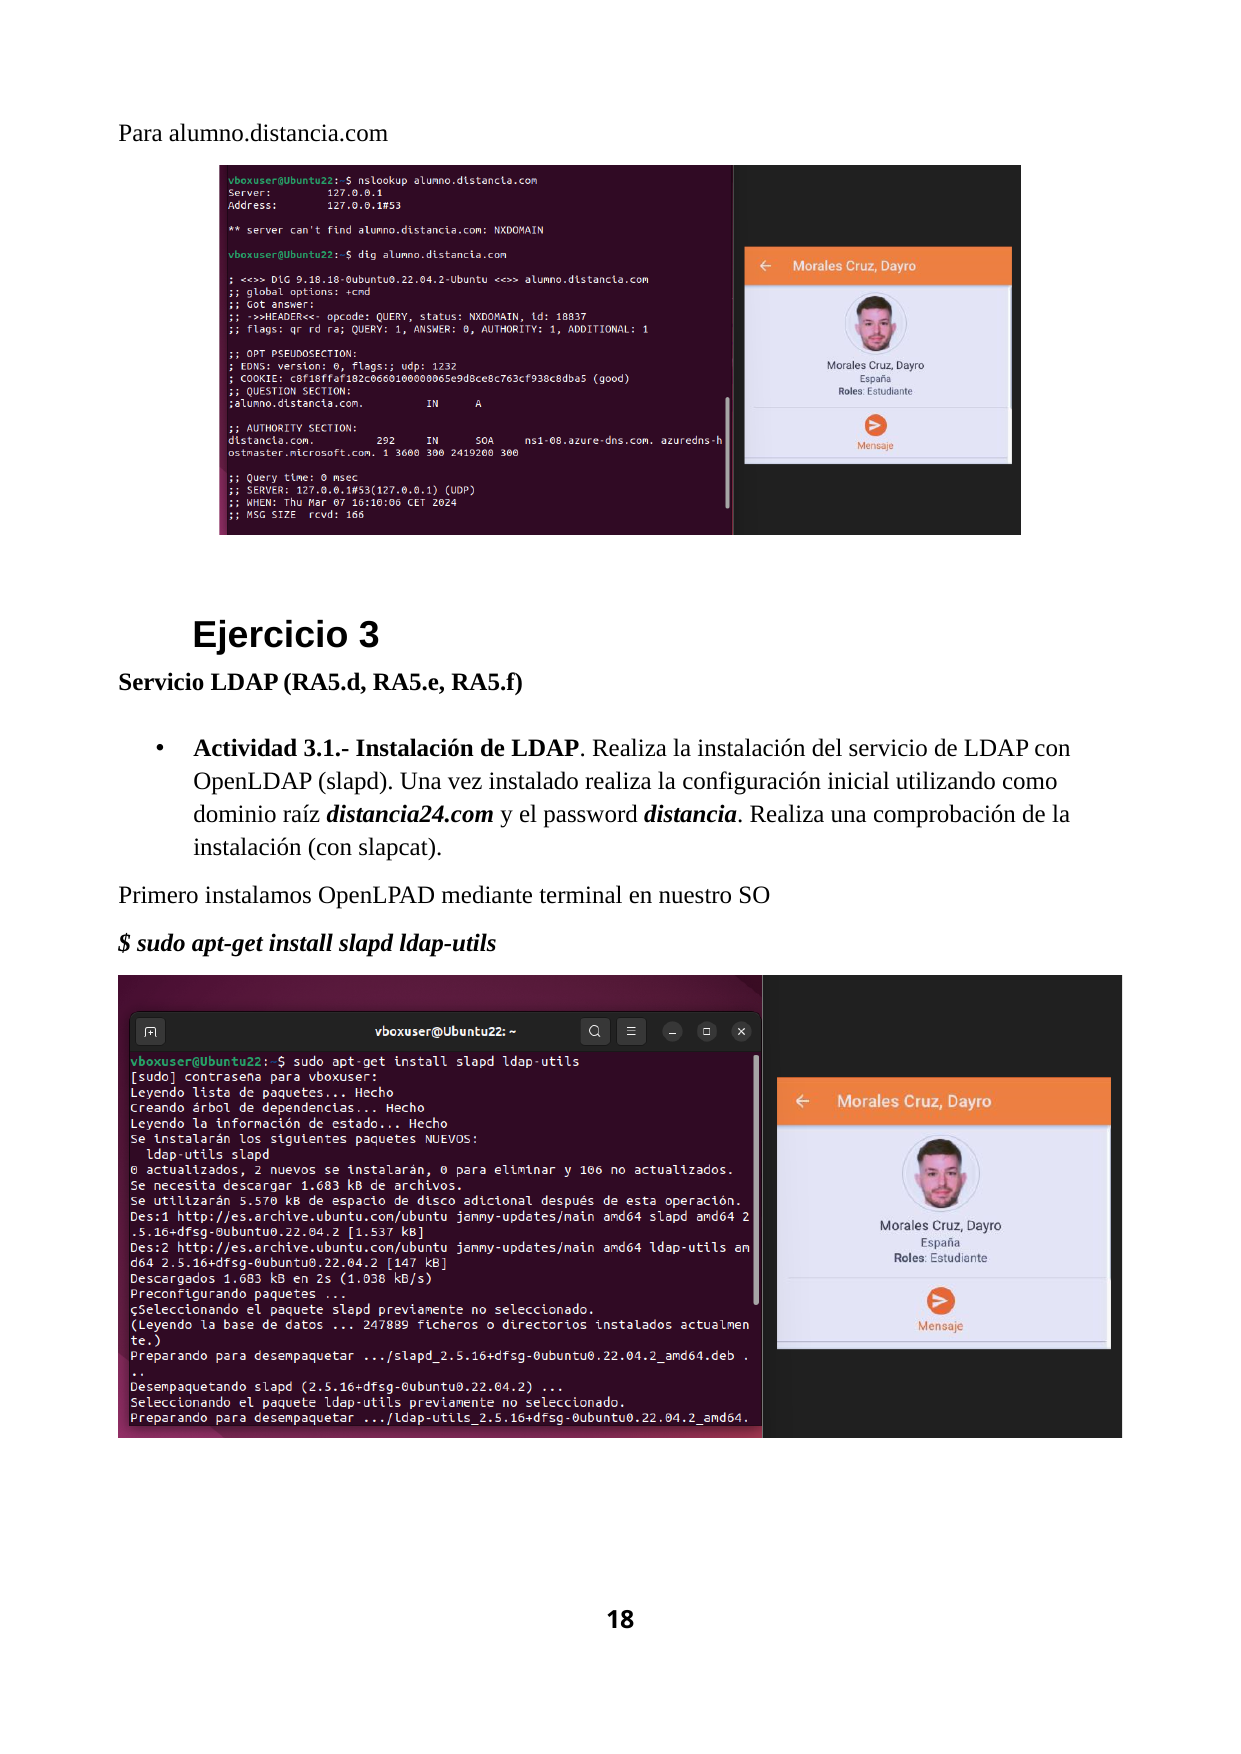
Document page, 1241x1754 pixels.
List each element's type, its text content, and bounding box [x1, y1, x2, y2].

subtitle Ejercicio 3 [118, 612, 1122, 655]
picture [118, 975, 1123, 1438]
text $ sudo apt-get install slapd ldap-utils [118, 928, 1122, 956]
text Para alumno.distancia.com [118, 118, 1122, 147]
picture [219, 165, 1021, 535]
list Actividad 3.1.- Instalación de LDAP. Realiza la instalación del servicio de LDAP con OpenLDAP (slapd). Una vez instalado realiza la configuración inicial utilizando como dominio raíz distancia24.com y el password distancia. Realiza una comprobación de la instalación (con slapcat). [156, 733, 1122, 861]
text Primero instalamos OpenLPAD mediante terminal en nuestro SO [118, 880, 1122, 909]
text Servicio LDAP (RA5.d, RA5.e, RA5.f)­ [118, 667, 1122, 696]
